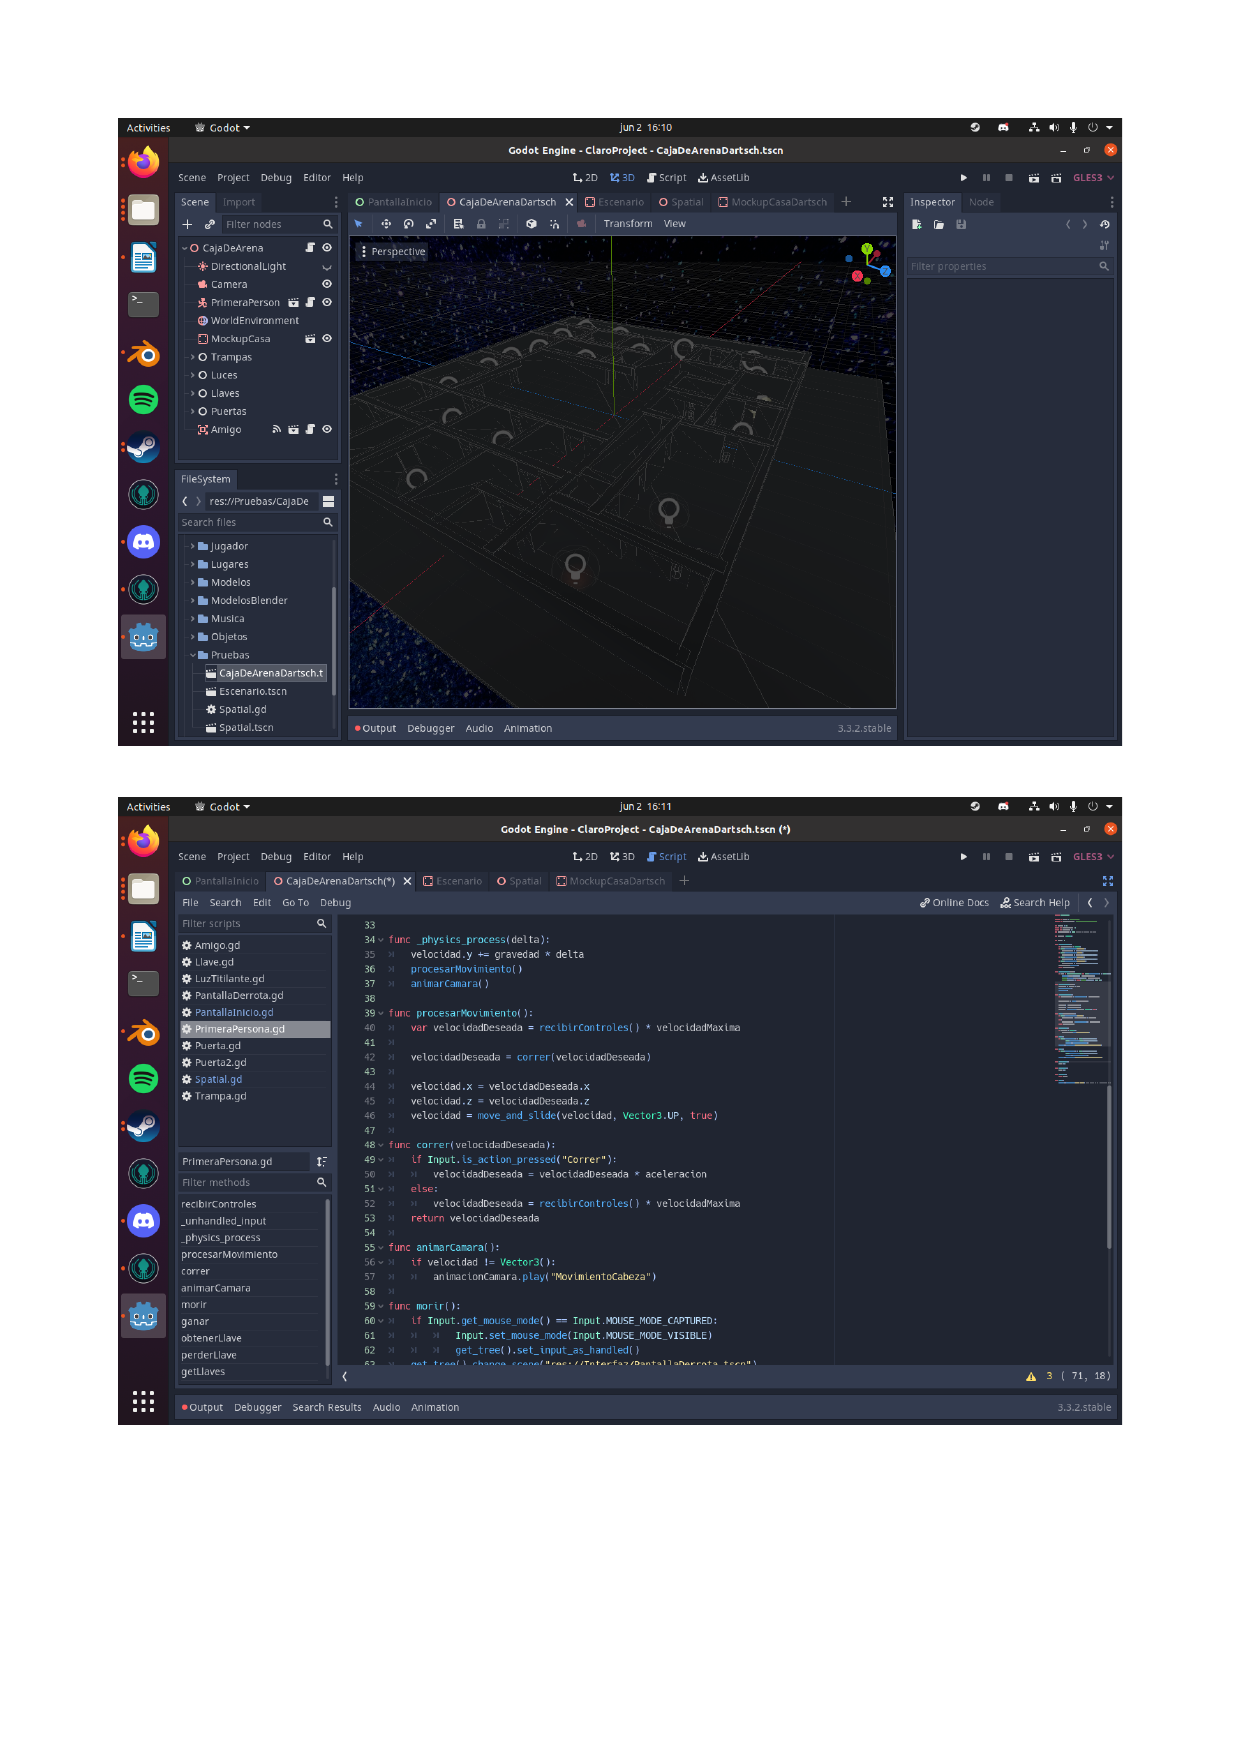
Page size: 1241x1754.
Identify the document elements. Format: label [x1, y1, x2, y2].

picture [118, 118, 1123, 746]
picture [118, 797, 1123, 1425]
